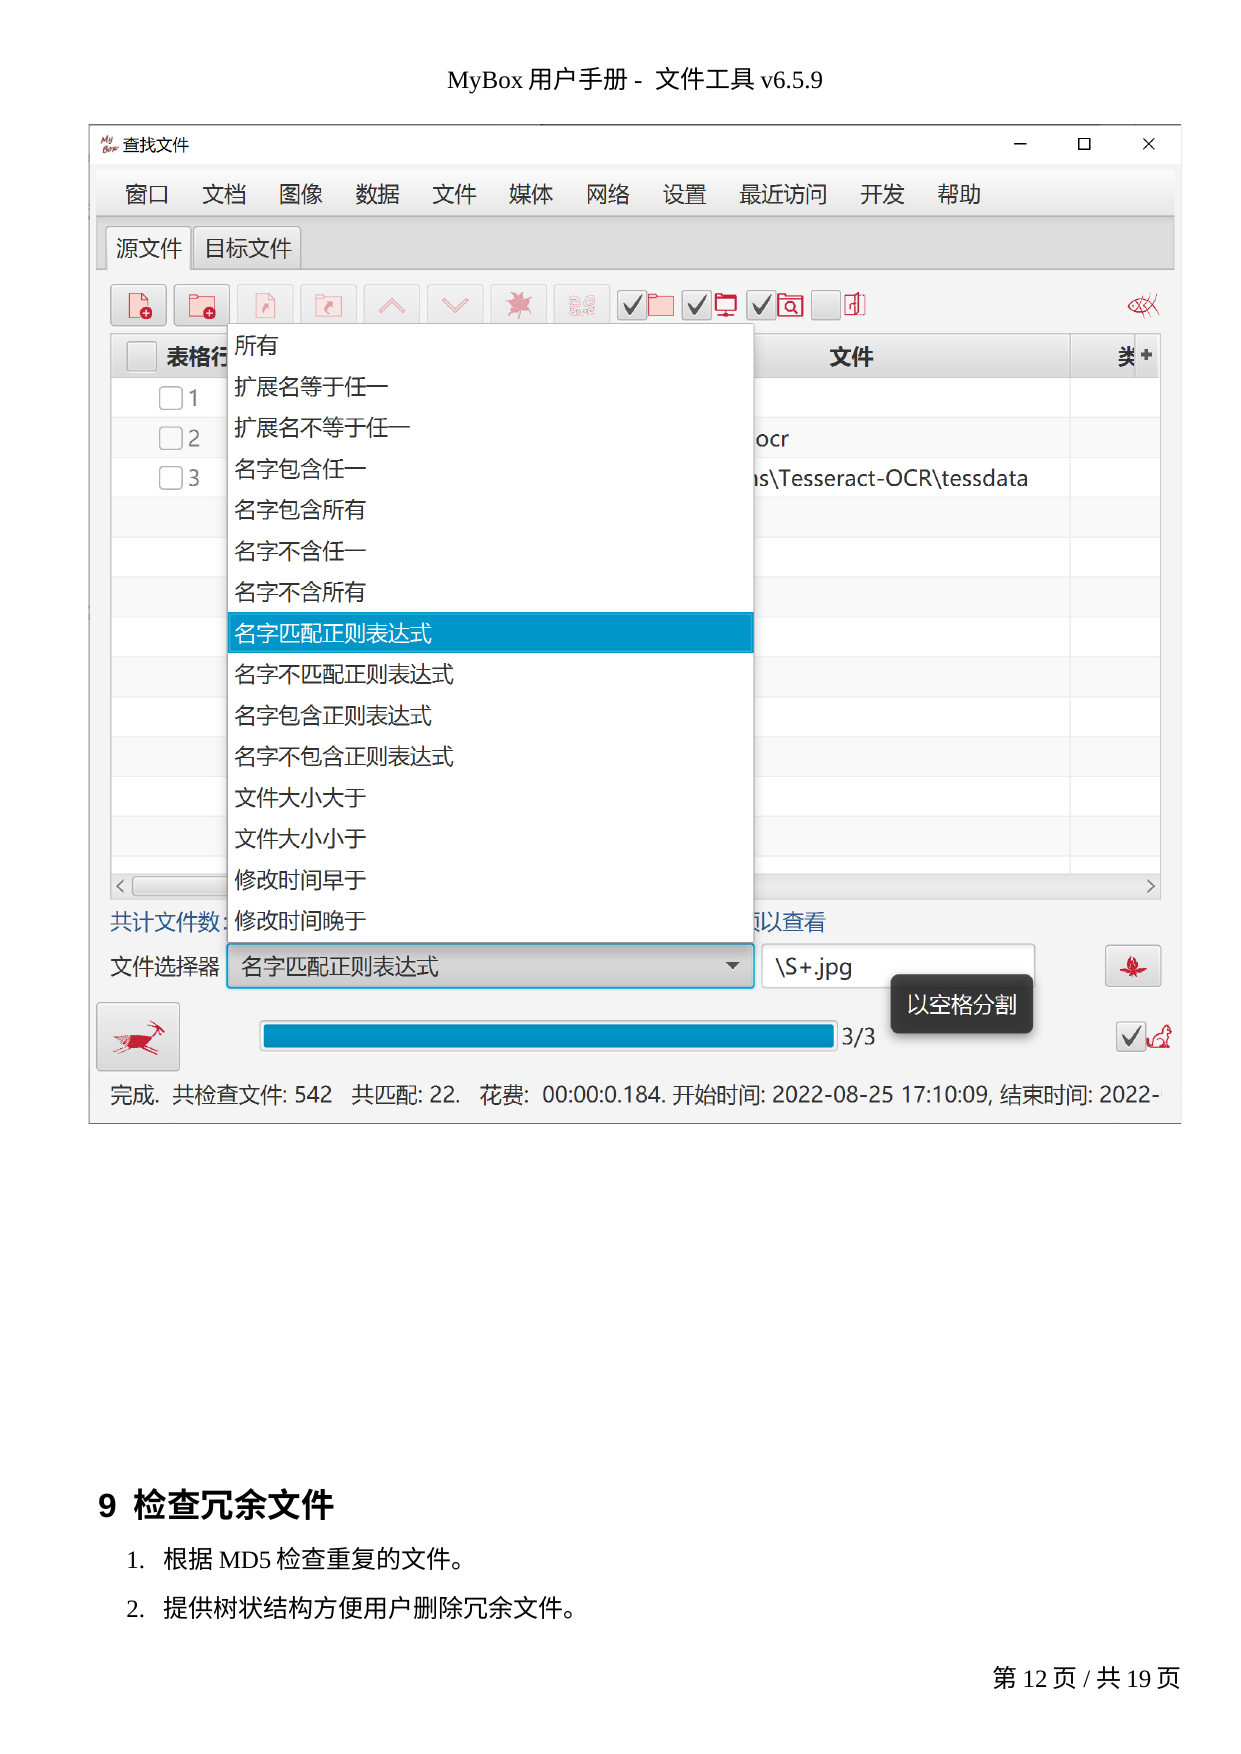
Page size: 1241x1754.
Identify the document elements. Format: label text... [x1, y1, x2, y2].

list 根据MD5检查重复的文件。 [126, 1540, 1181, 1576]
subtitle 检查冗余文件 [88, 1479, 1181, 1527]
picture [88, 124, 1182, 1124]
list 提供树状结构方便用户删除冗余文件。 [126, 1588, 1181, 1625]
